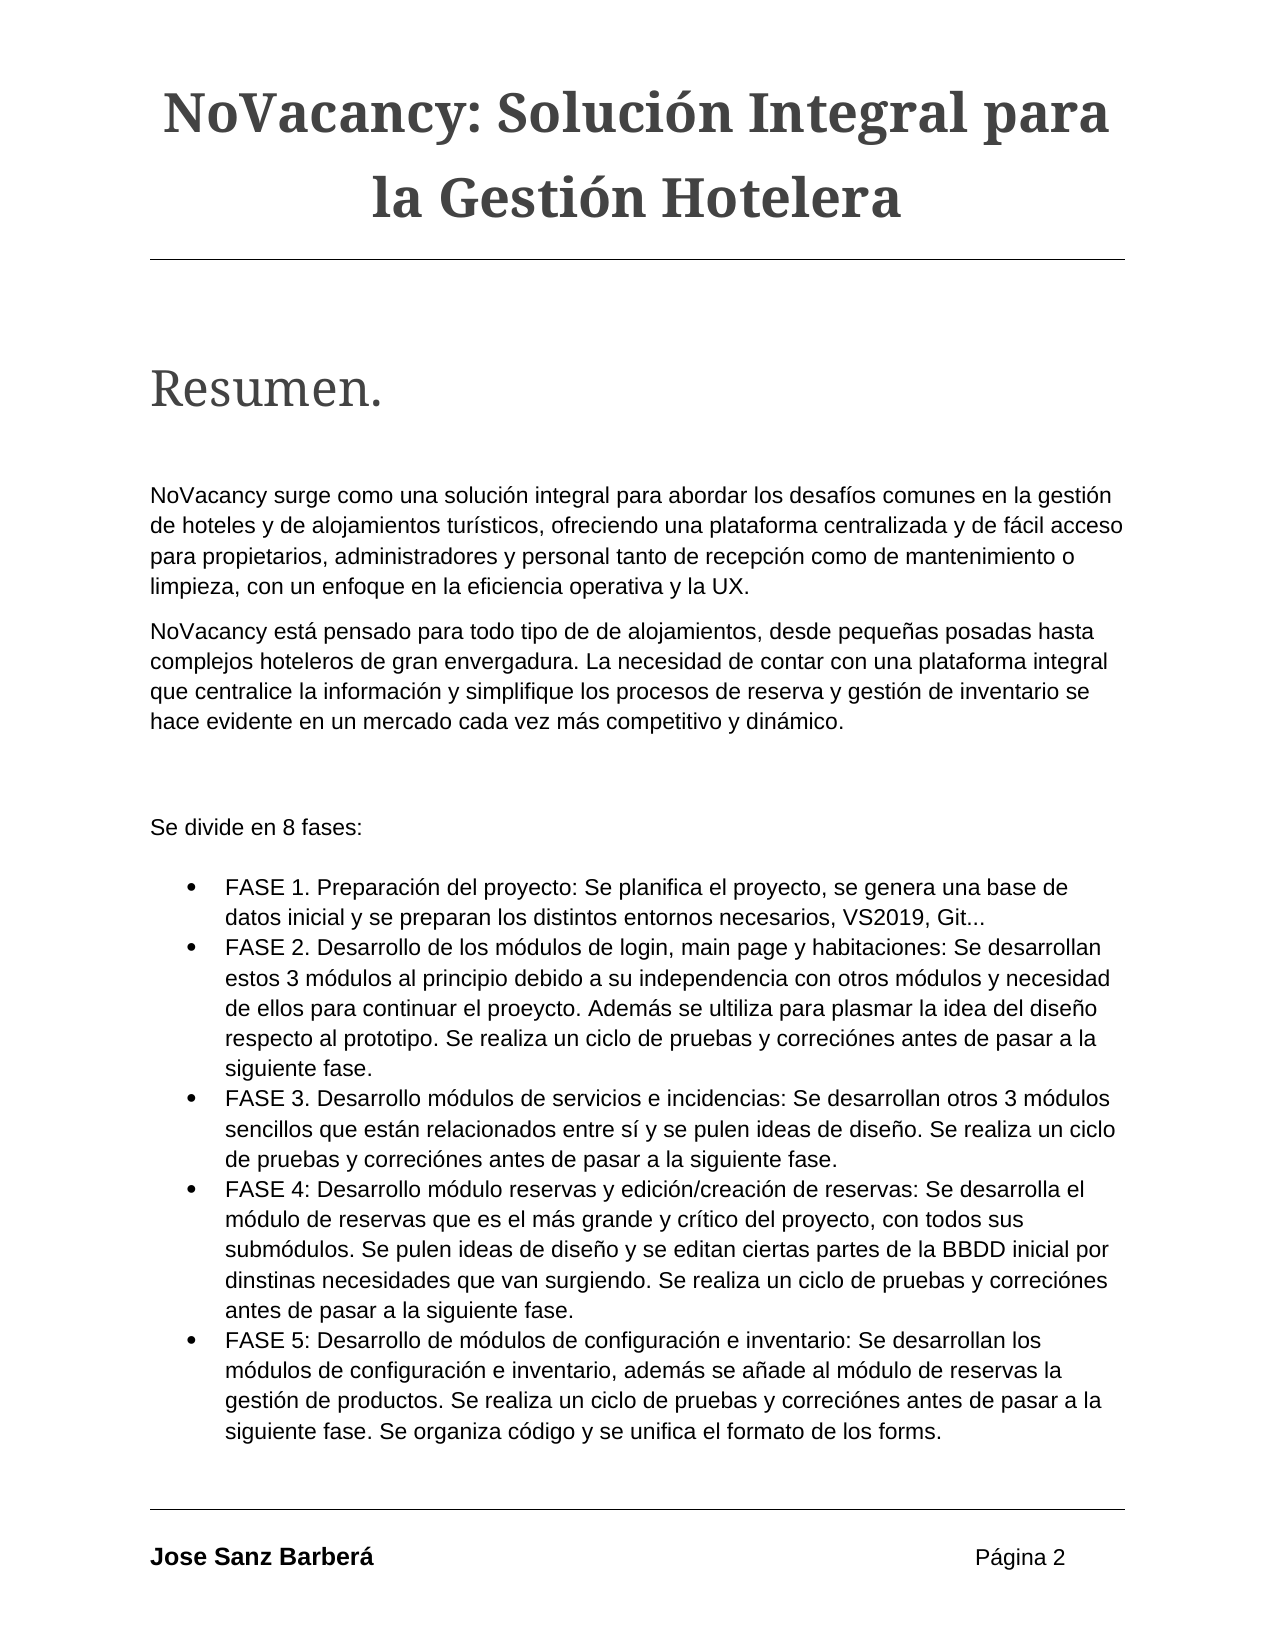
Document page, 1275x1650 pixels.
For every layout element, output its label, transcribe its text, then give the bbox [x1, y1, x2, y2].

list FASE 3. Desarrollo módulos de servicios e incidencias: Se desarrollan otros 3 módulos sencillos que están relacionados entre sí y se pulen ideas de diseño. Se realiza un ciclo de pruebas y correciónes antes de pasar a la siguiente fase. [187, 1085, 1125, 1172]
text NoVacancy está pensado para todo tipo de de alojamientos, desde pequeñas posadas hasta complejos hoteleros de gran envergadura. La necesidad de contar con una plataforma integral que centralice la información y simplifique los procesos de reserva y gestión de inventario se hace evidente en un mercado cada vez más competitivo y dinámico. [150, 618, 1125, 735]
list FASE 5: Desarrollo de módulos de configuración e inventario: Se desarrollan los módulos de configuración e inventario, además se añade al módulo de reservas la gestión de productos. Se realiza un ciclo de pruebas y correciónes antes de pasar a la siguiente fase. Se organiza código y se unifica el formato de los forms. [187, 1327, 1125, 1444]
text NoVacancy surge como una solución integral para abordar los desafíos comunes en la gestión de hoteles y de alojamientos turísticos, ofreciendo una plataforma centralizada y de fácil acceso para propietarios, administradores y personal tanto de recepción como de mantenimiento o limpieza, con un enfoque en la eficiencia operativa y la UX. [150, 482, 1125, 599]
list FASE 4: Desarrollo módulo reservas y edición/creación de reservas: Se desarrolla el módulo de reservas que es el más grande y crítico del proyecto, con todos sus submódulos. Se pulen ideas de diseño y se editan ciertas partes de la BBDD inicial por dinstinas necesidades que van surgiendo. Se realiza un ciclo de pruebas y correciónes antes de pasar a la siguiente fase. [187, 1176, 1125, 1323]
list FASE 1. Preparación del proyecto: Se planifica el proyecto, se genera una base de datos inicial y se preparan los distintos entornos necesarios, VS2019, Git... [187, 874, 1125, 931]
list FASE 2. Desarrollo de los módulos de login, main page y habitaciones: Se desarrollan estos 3 módulos al principio debido a su independencia con otros módulos y necesidad de ellos para continuar el proeycto. Además se ultiliza para plasmar la idea del diseño respecto al prototipo. Se realiza un ciclo de pruebas y correciónes antes de pasar a la siguiente fase. [187, 934, 1125, 1082]
subtitle Resumen. [150, 353, 1125, 421]
text Se divide en 8 fases: [150, 813, 1125, 840]
